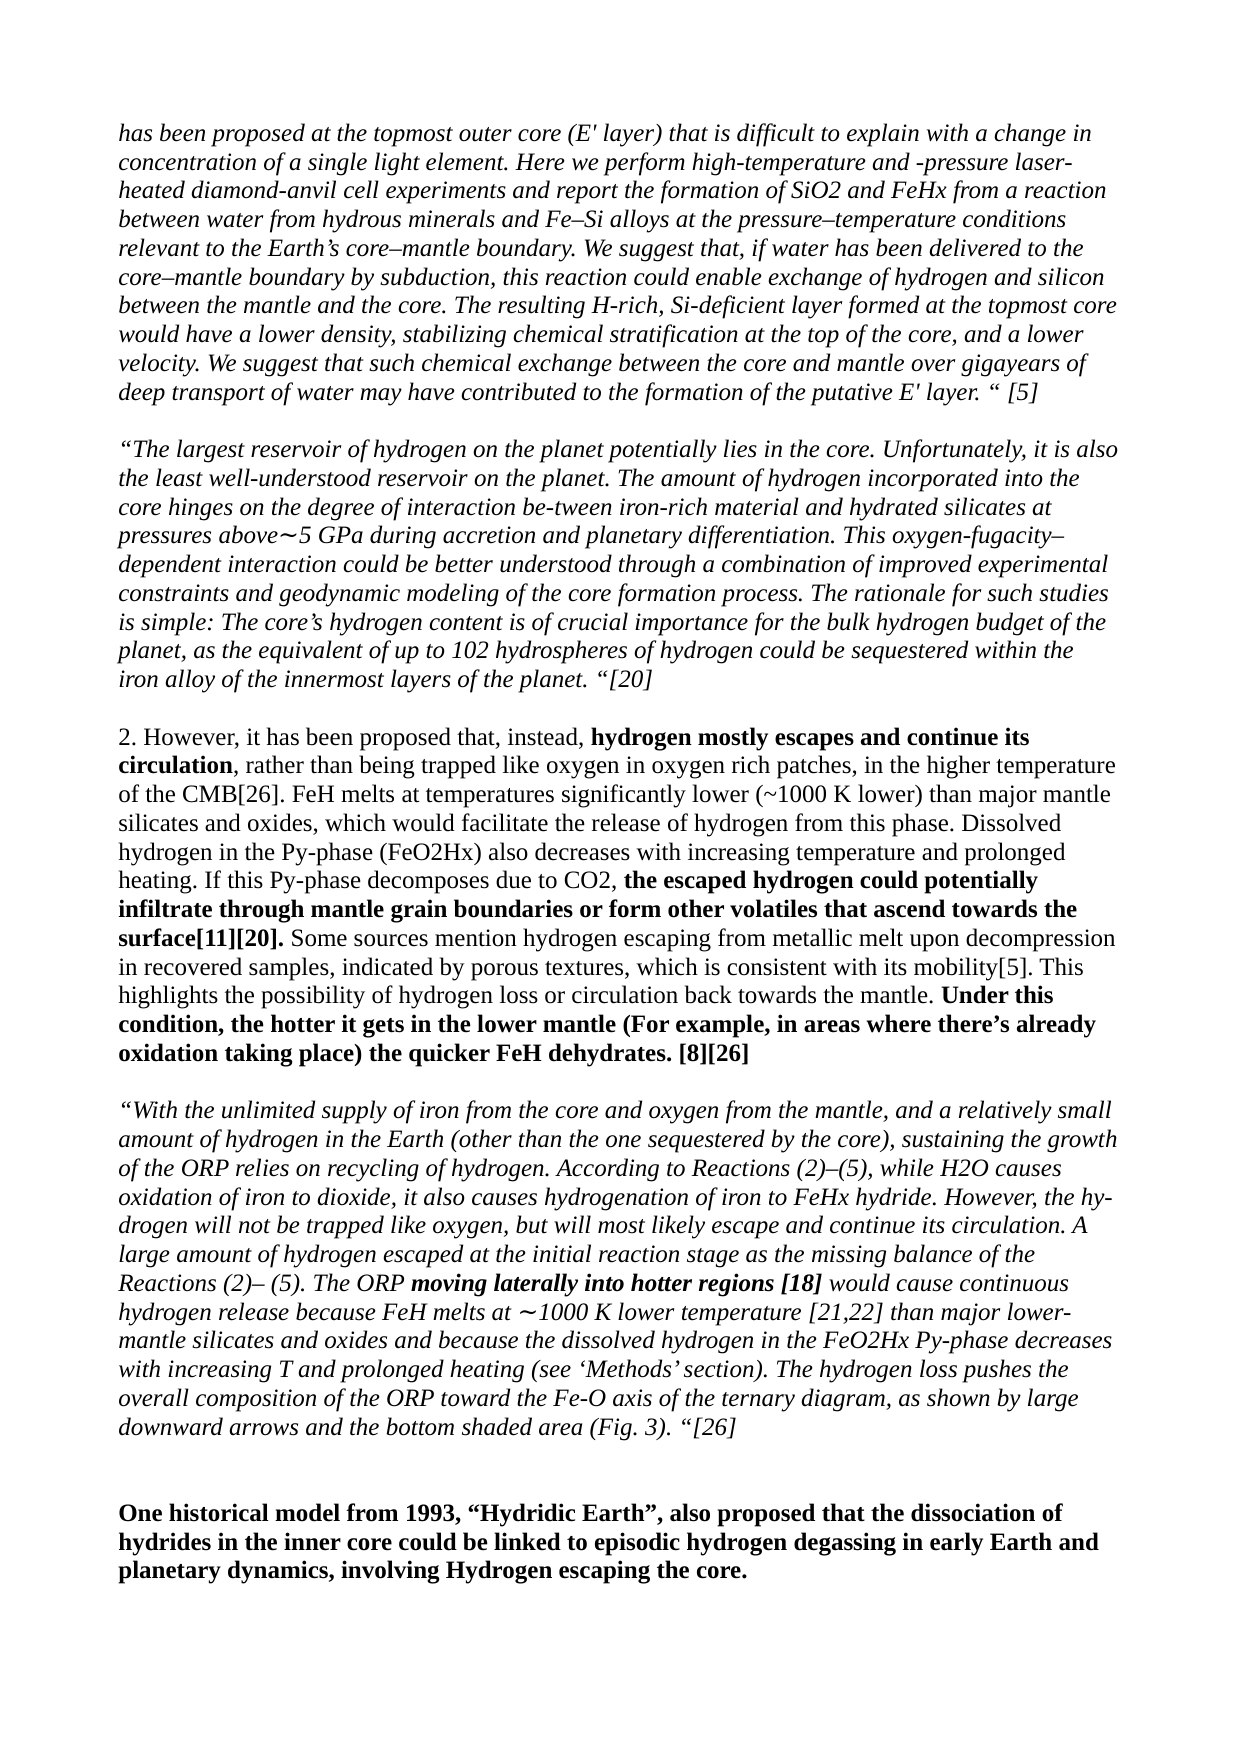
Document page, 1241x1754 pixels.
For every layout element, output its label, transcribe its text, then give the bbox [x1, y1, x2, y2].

text One historical model from 1993, “Hydridic Earth”, also proposed that the dissociation of hydrides in the inner core could be linked to episodic hydrogen degassing in early Earth and planetary dynamics, involving Hydrogen escaping the core. [118, 1498, 1122, 1584]
text “The largest reservoir of hydrogen on the planet potentially lies in the core. Unfortunately, it is also the least well-understood reservoir on the planet. The amount of hydrogen incorporated into the core hinges on the degree of interaction be-tween iron-rich material and hydrated silicates at pressures above∼5 GPa during accretion and planetary differentiation. This oxygen-fugacity–dependent interaction could be better understood through a combination of improved experimental constraints and geodynamic modeling of the core formation process. The rationale for such studies is simple: The core’s hydrogen content is of crucial importance for the bulk hydrogen budget of the planet, as the equivalent of up to 102 hydrospheres of hydrogen could be sequestered within the iron alloy of the innermost layers of the planet. “[20] [118, 434, 1122, 693]
text 2. However, it has been proposed that, instead, hydrogen mostly escapes and continue its circulation, rather than being trapped like oxygen in oxygen rich patches, in the higher temperature of the CMB[26]. FeH melts at temperatures significantly lower (~1000 K lower) than major mantle silicates and oxides, which would facilitate the release of hydrogen from this phase. Dissolved hydrogen in the Py-phase (FeO2Hx) also decreases with increasing temperature and prolonged heating. If this Py-phase decomposes due to CO2, the escaped hydrogen could potentially infiltrate through mantle grain boundaries or form other volatiles that ascend towards the surface[11][20]. Some sources mention hydrogen escaping from metallic melt upon decompression in recovered samples, indicated by porous textures, which is consistent with its mobility[5]. This highlights the possibility of hydrogen loss or circulation back towards the mantle. Under this condition, the hotter it gets in the lower mantle (For example, in areas where there’s already oxidation taking place) the quicker FeH dehydrates. [8][26] [118, 722, 1122, 1067]
text “With the unlimited supply of iron from the core and oxygen from the mantle, and a relatively small amount of hydrogen in the Earth (other than the one sequestered by the core), sustaining the growth of the ORP relies on recycling of hydrogen. According to Reactions (2)–(5), while H2O causes oxidation of iron to dioxide, it also causes hydrogenation of iron to FeHx hydride. However, the hy-drogen will not be trapped like oxygen, but will most likely escape and continue its circulation. A large amount of hydrogen escaped at the initial reaction stage as the missing balance of the Reactions (2)– (5). The ORP moving laterally into hotter regions [18] would cause continuous hydrogen release because FeH melts at ∼1000 K lower temperature [21,22] than major lower-mantle silicates and oxides and because the dissolved hydrogen in the FeO2Hx Py-phase decreases with increasing T and prolonged heating (see ‘Methods’ section). The hydrogen loss pushes the overall composition of the ORP toward the Fe-O axis of the ternary diagram, as shown by large downward arrows and the bottom shaded area (Fig. 3). “[26] [118, 1096, 1122, 1441]
text has been proposed at the topmost outer core (Eʹ layer) that is difficult to explain with a change in concentration of a single light element. Here we perform high-temperature and -pressure laser-heated diamond-anvil cell experiments and report the formation of SiO2 and FeHx from a reaction between water from hydrous minerals and Fe–Si alloys at the pressure–temperature conditions relevant to the Earth’s core–mantle boundary. We suggest that, if water has been delivered to the core–mantle boundary by subduction, this reaction could enable exchange of hydrogen and silicon between the mantle and the core. The resulting H-rich, Si-deficient layer formed at the topmost core would have a lower density, stabilizing chemical stratification at the top of the core, and a lower velocity. We suggest that such chemical exchange between the core and mantle over gigayears of deep transport of water may have contributed to the formation of the putative Eʹ layer. “ [5] [118, 118, 1122, 406]
